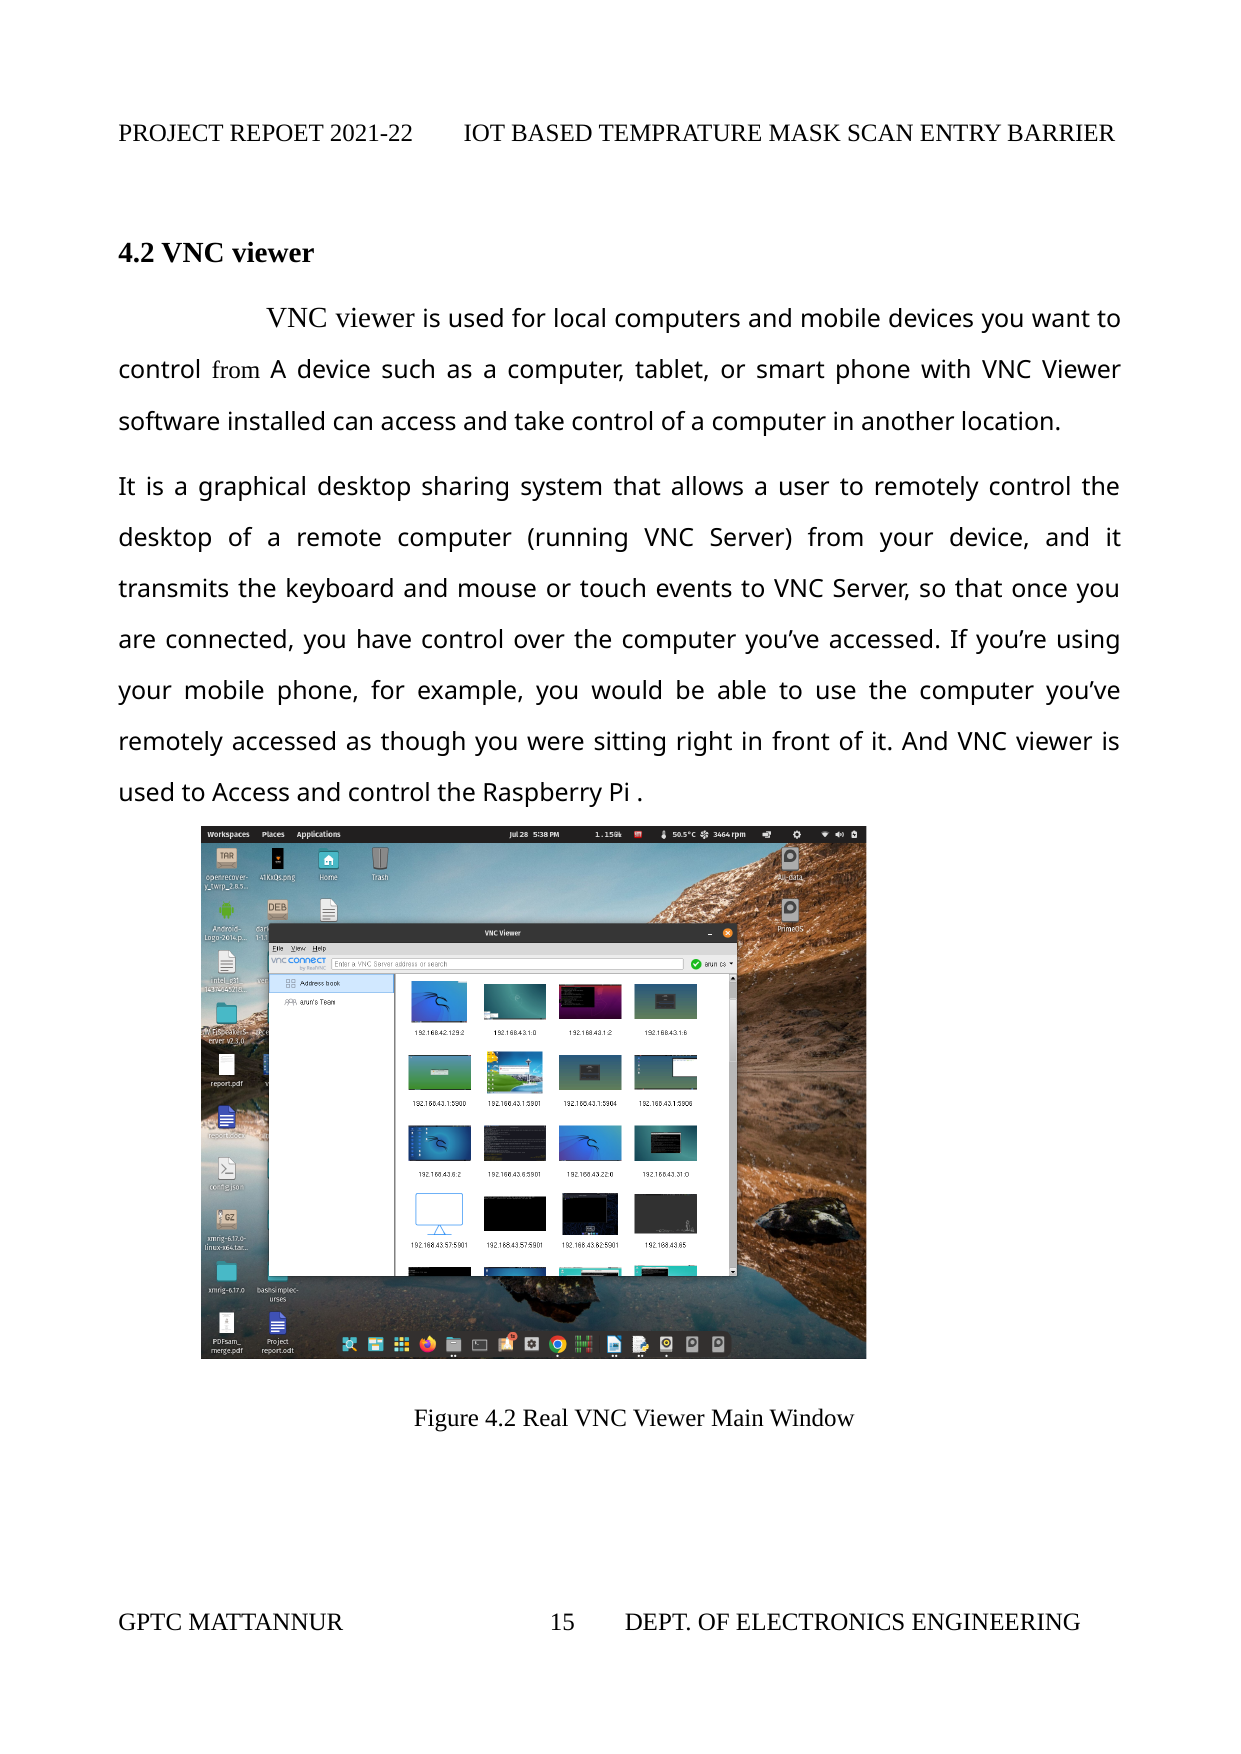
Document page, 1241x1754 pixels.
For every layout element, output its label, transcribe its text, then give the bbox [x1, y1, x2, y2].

text 4.2 VNC viewer [118, 236, 1122, 269]
text It is a graphical desktop sharing system that allows a user to remotely control the desktop of a remote computer (running VNC Server) from your device, and it transmits the keyboard and mouse or touch events to VNC Server, so that once you are connected, you have control over the computer you’ve accessed. If you’re using your mobile phone, for example, you would be able to use the computer you’ve remotely accessed as though you were sitting right in front of it. And VNC viewer is used to Access and control the Raspberry Pi . [118, 469, 1122, 809]
picture [201, 826, 867, 1359]
text Figure 4.2 Real VNC Viewer Main Window [118, 1403, 1122, 1432]
text VNC viewer is used for local computers and mobile devices you want to control from A device such as a computer, tablet, or smart phone with VNC Viewer software installed can access and take control of a computer in another location. [118, 301, 1122, 437]
